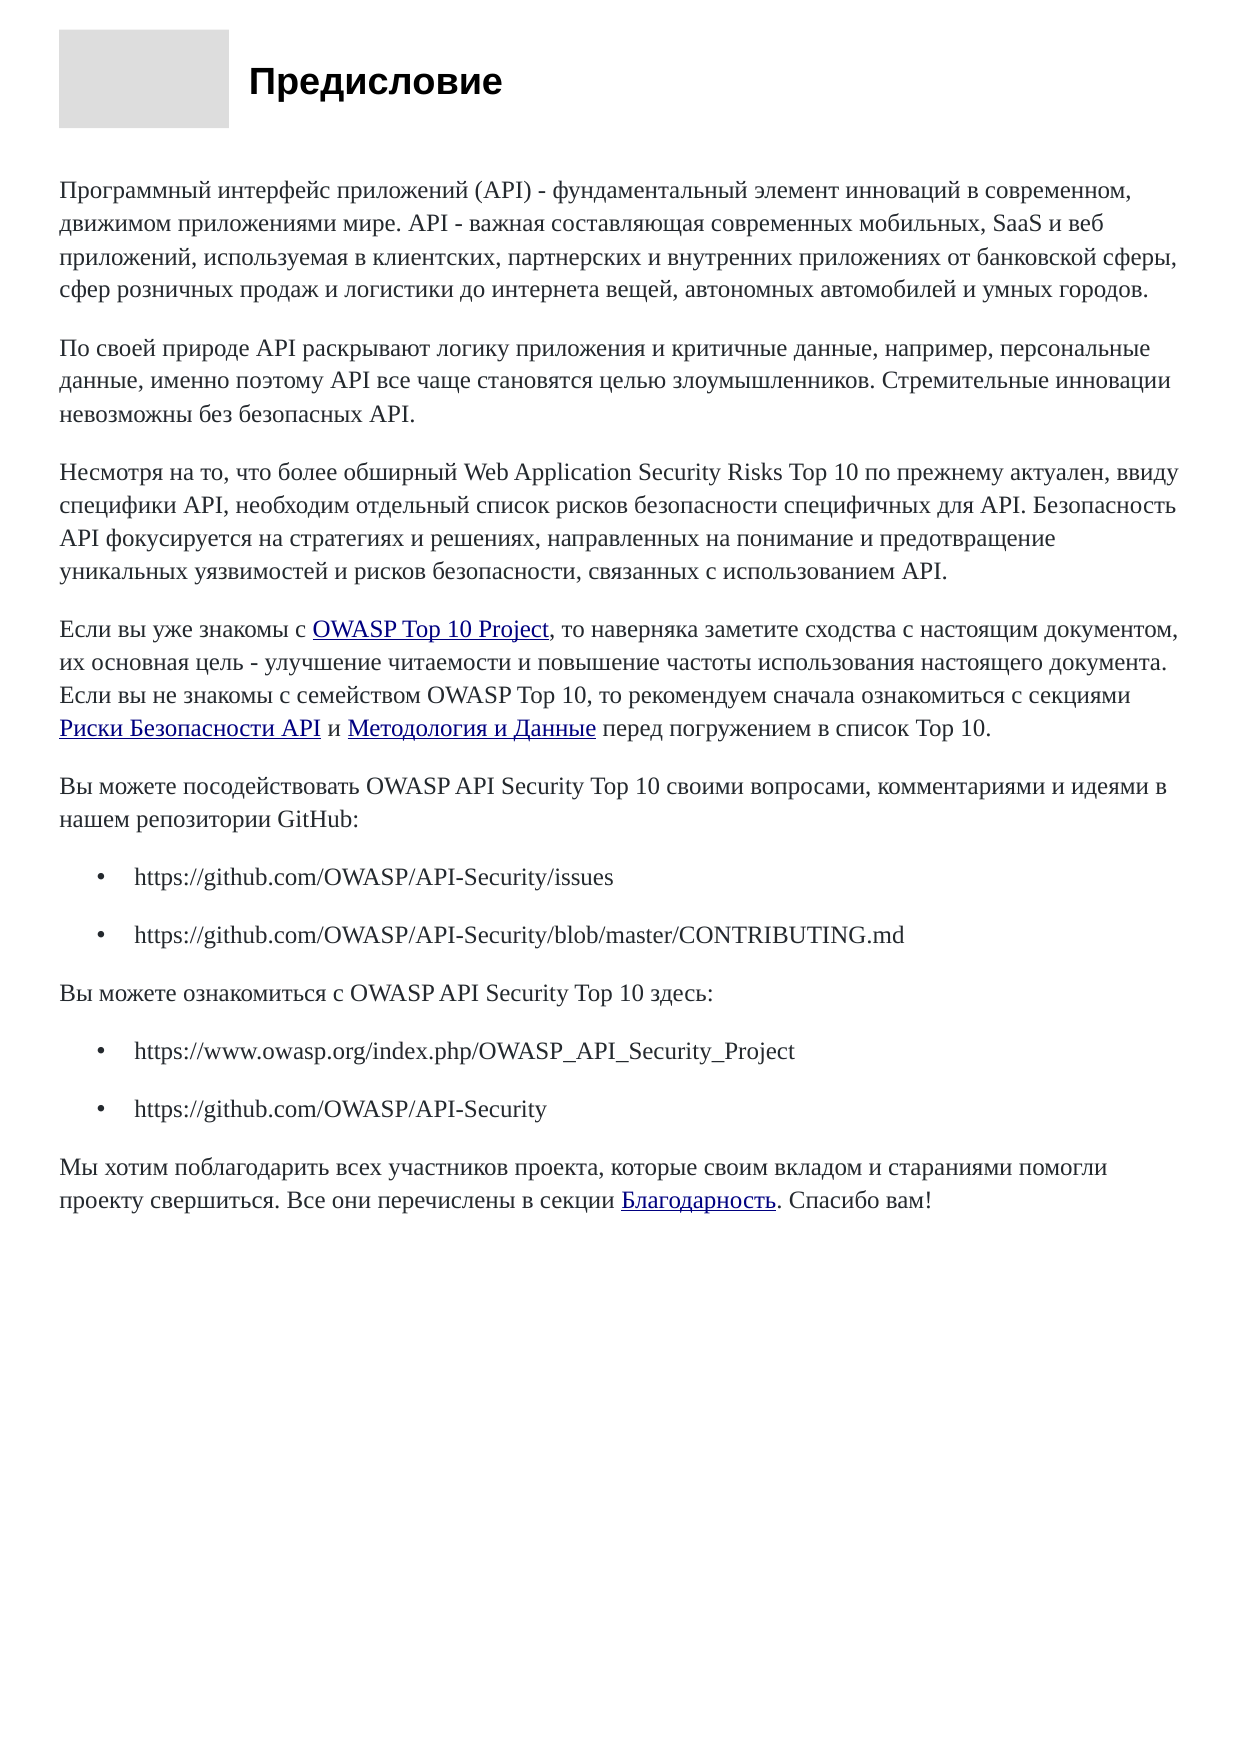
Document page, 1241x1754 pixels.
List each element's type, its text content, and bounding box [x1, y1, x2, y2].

text Несмотря на то, что более обширный Web Application Security Risks Top 10 по прежнему актуален, ввиду специфики API, необходим отдельный список рисков безопасности специфичных для API. Безопасность API фокусируется на стратегиях и решениях, направленных на понимание и предотвращение уникальных уязвимостей и рисков безопасности, связанных с использованием API. [59, 457, 1181, 584]
text Вы можете посодействовать OWASP API Security Top 10 своими вопросами, комментариями и идеями в нашем репозитории GitHub: [59, 771, 1181, 833]
list https://github.com/OWASP/API-Security [97, 1094, 1181, 1123]
text Мы хотим поблагодарить всех участников проекта, которые своим вкладом и стараниями помогли проекту свершиться. Все они перечислены в секции Благодарность. Спасибо вам! [59, 1152, 1181, 1214]
text Вы можете ознакомиться с OWASP API Security Top 10 здесь: [59, 978, 1181, 1007]
text Программный интерфейс приложений (API) - фундаментальный элемент инноваций в современном, движимом приложениями мире. API - важная составляющая современных мобильных, SaaS и веб приложений, используемая в клиентских, партнерских и внутренних приложениях от банковской сферы, сфер розничных продаж и логистики до интернета вещей, автономных автомобилей и умных городов. [59, 176, 1181, 303]
list https://github.com/OWASP/API-Security/blob/master/CONTRIBUTING.md [97, 920, 1181, 949]
list https://github.com/OWASP/API-Security/issues [97, 862, 1181, 891]
list https://www.owasp.org/index.php/OWASP_API_Security_Project [97, 1036, 1181, 1065]
text Если вы уже знакомы с OWASP Top 10 Project, то наверняка заметите сходства с настоящим документом, их основная цель - улучшение читаемости и повышение частоты использования настоящего документа. Если вы не знакомы с семейством OWASP Top 10, то рекомендуем сначала ознакомиться с секциями Риски Безопасности API и Методология и Данные перед погружением в список Top 10. [59, 614, 1181, 742]
text По своей природе API раскрывают логику приложения и критичные данные, например, персональные данные, именно поэтому API все чаще становятся целью злоумышленников. Стремительные инновации невозможны без безопасных API. [59, 333, 1181, 427]
